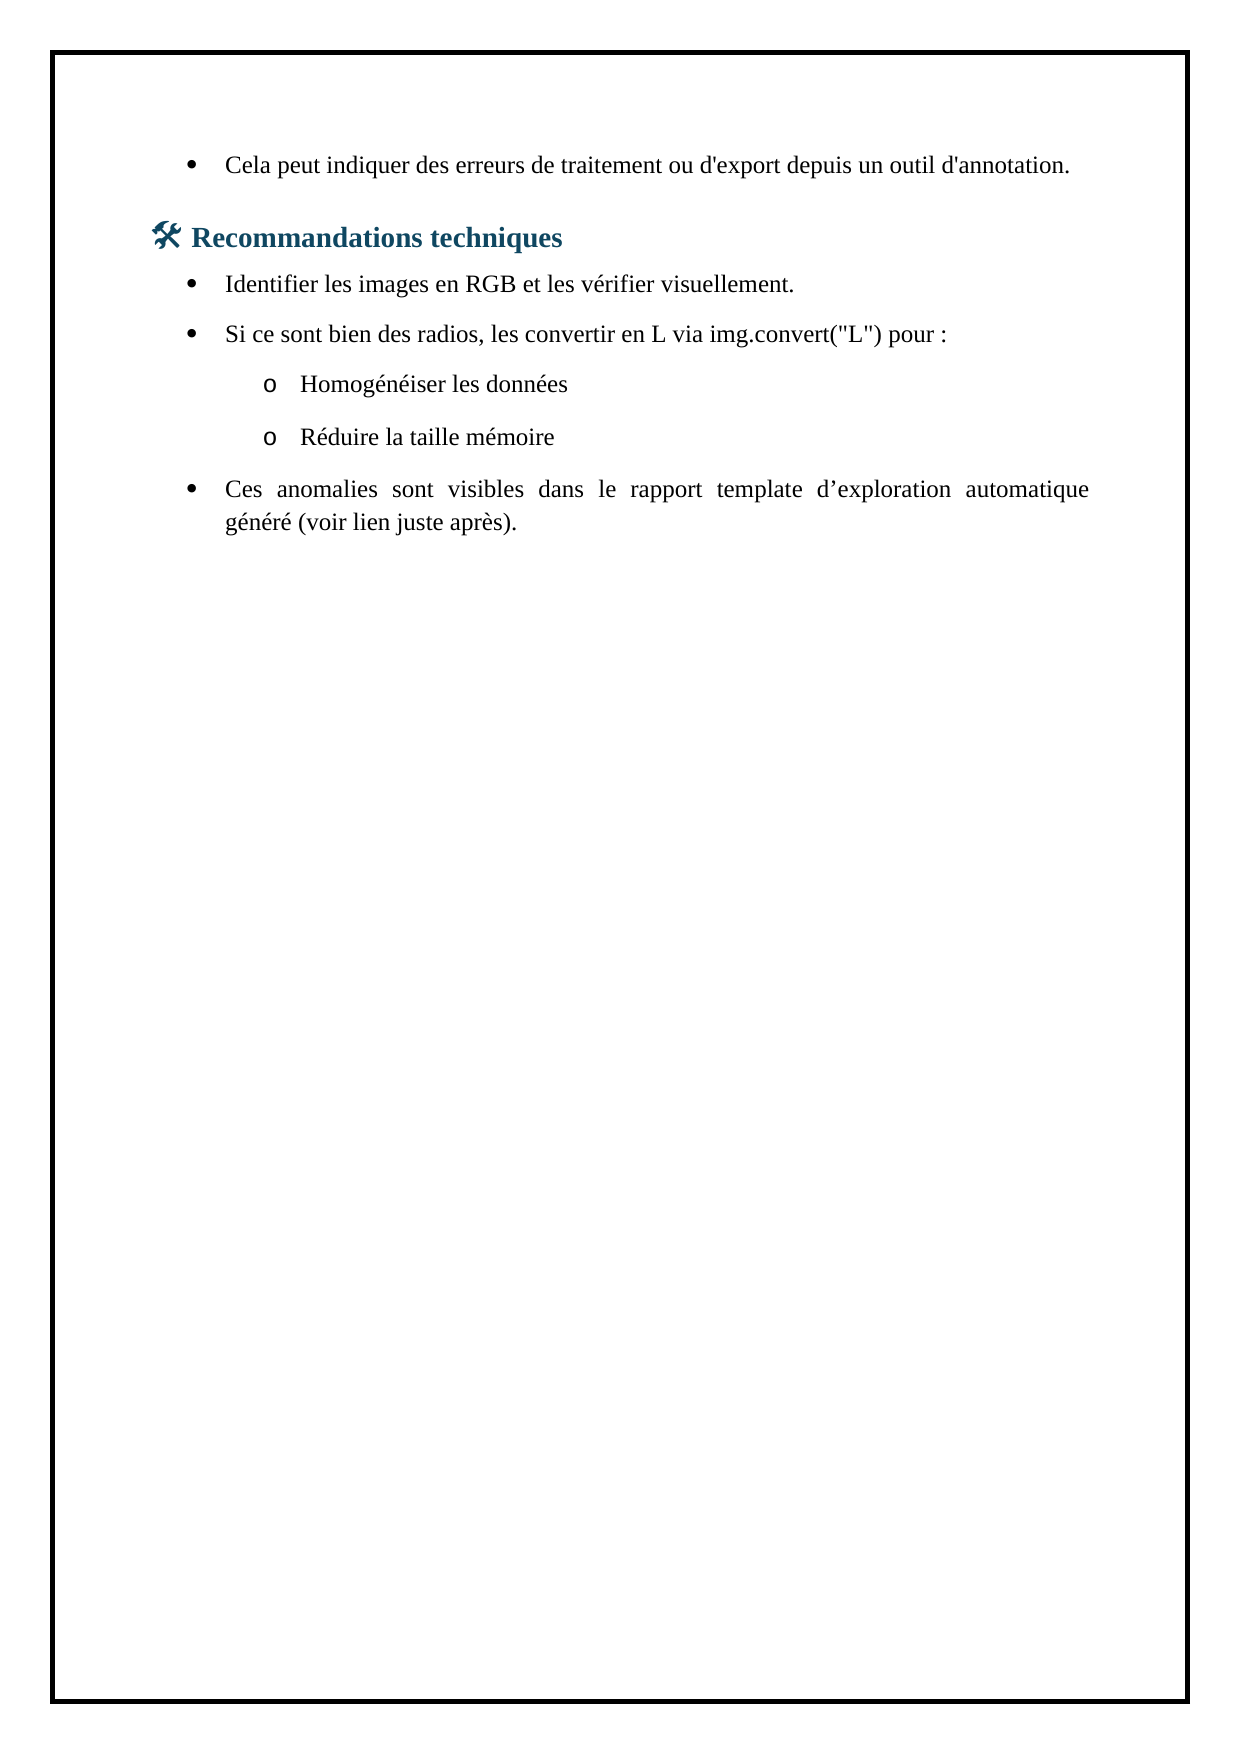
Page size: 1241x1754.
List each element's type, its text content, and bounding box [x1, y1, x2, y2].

list Identifier les images en RGB et les vérifier visuellement. [187, 269, 1090, 298]
list Réduire la taille mémoire [262, 422, 1090, 453]
list Si ce sont bien des radios, les convertir en L via img.convert("L") pour : [187, 319, 1090, 348]
list Ces anomalies sont visibles dans le rapport template d’exploration automatique généré (voir lien juste après). [187, 474, 1090, 536]
list Cela peut indiquer des erreurs de traitement ou d'export depuis un outil d'annotation. [187, 150, 1090, 179]
list Homogénéiser les données [262, 369, 1090, 400]
subtitle 🛠️ Recommandations techniques [150, 217, 1090, 255]
